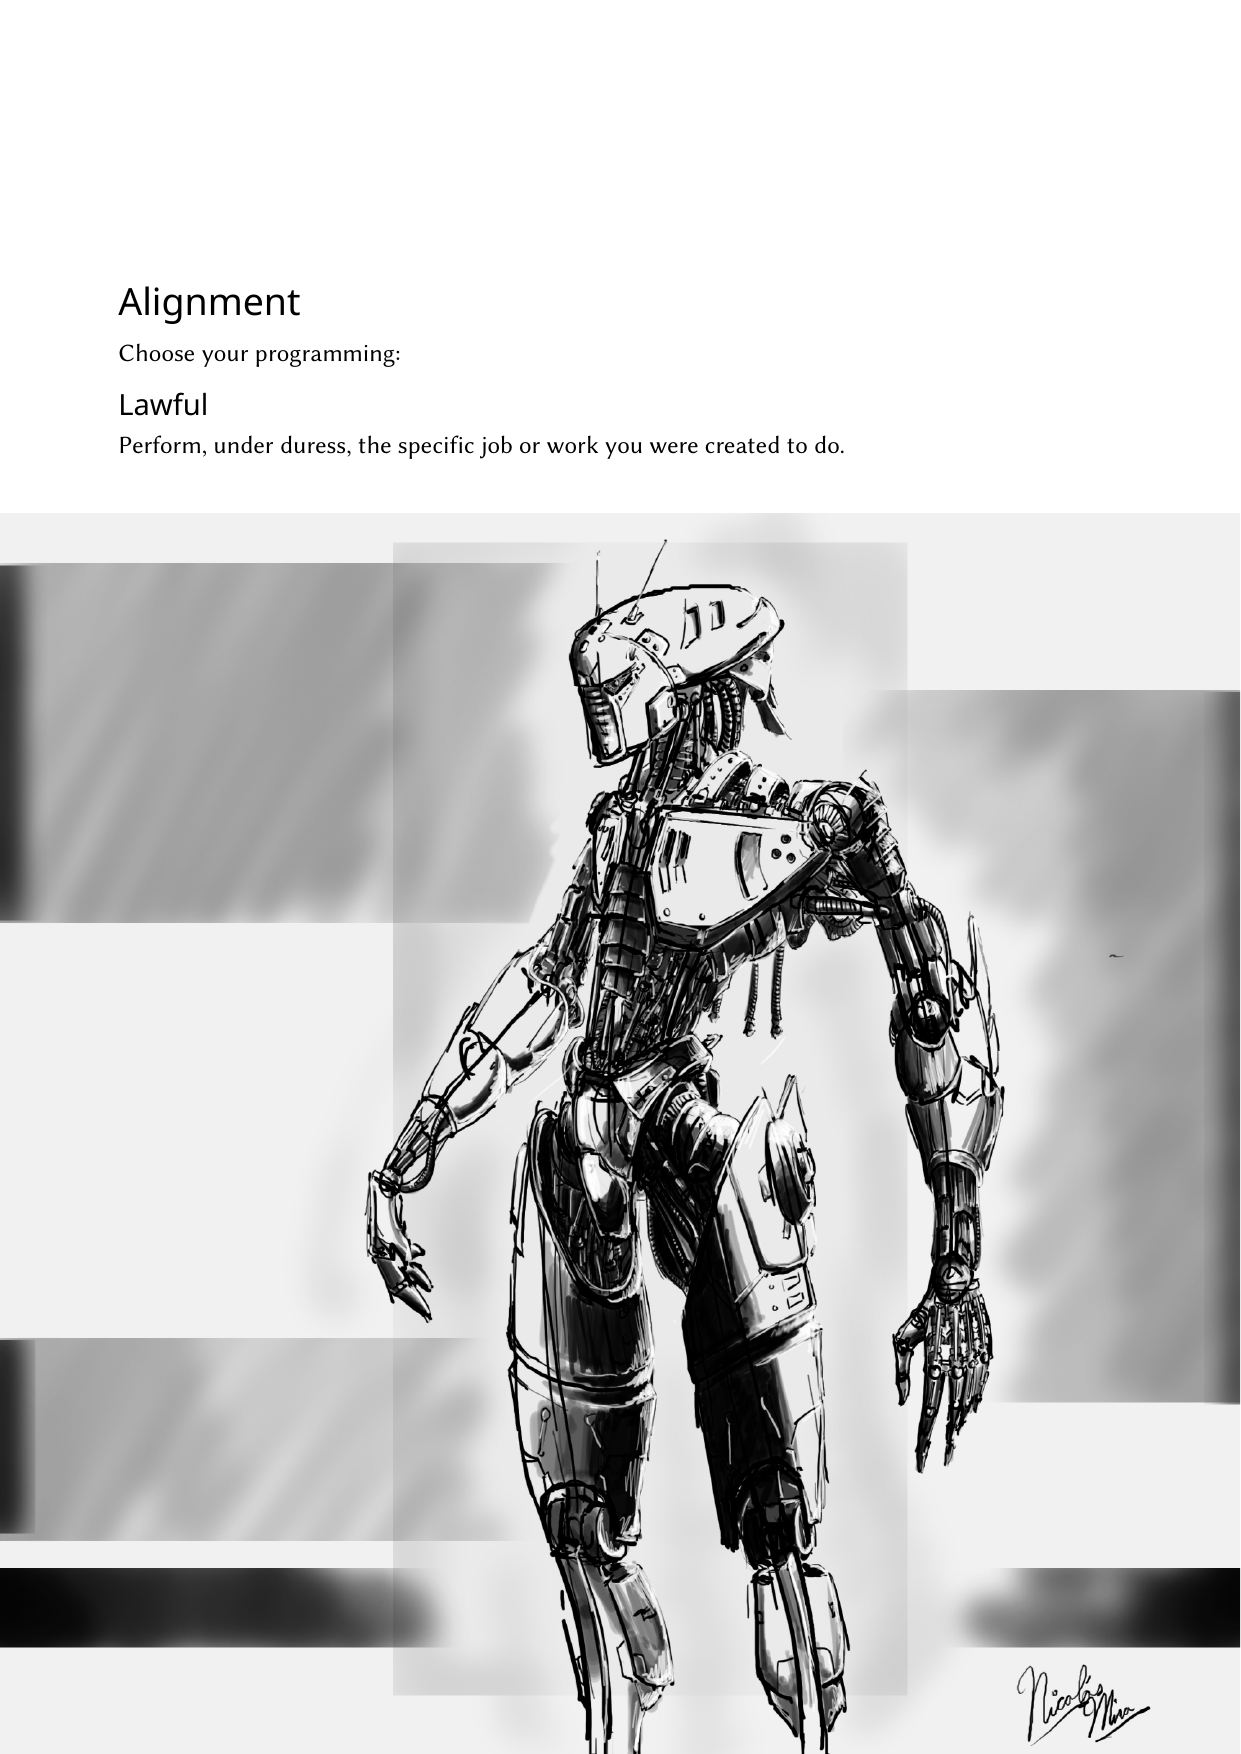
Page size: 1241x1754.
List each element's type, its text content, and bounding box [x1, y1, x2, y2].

text Choose your programming: [118, 339, 1122, 367]
subtitle Lawful [118, 384, 1122, 424]
text Perform, under duress, the specific job or work you were created to do. [118, 431, 1122, 459]
picture [0, 513, 1241, 1754]
subtitle Alignment [118, 275, 1122, 326]
